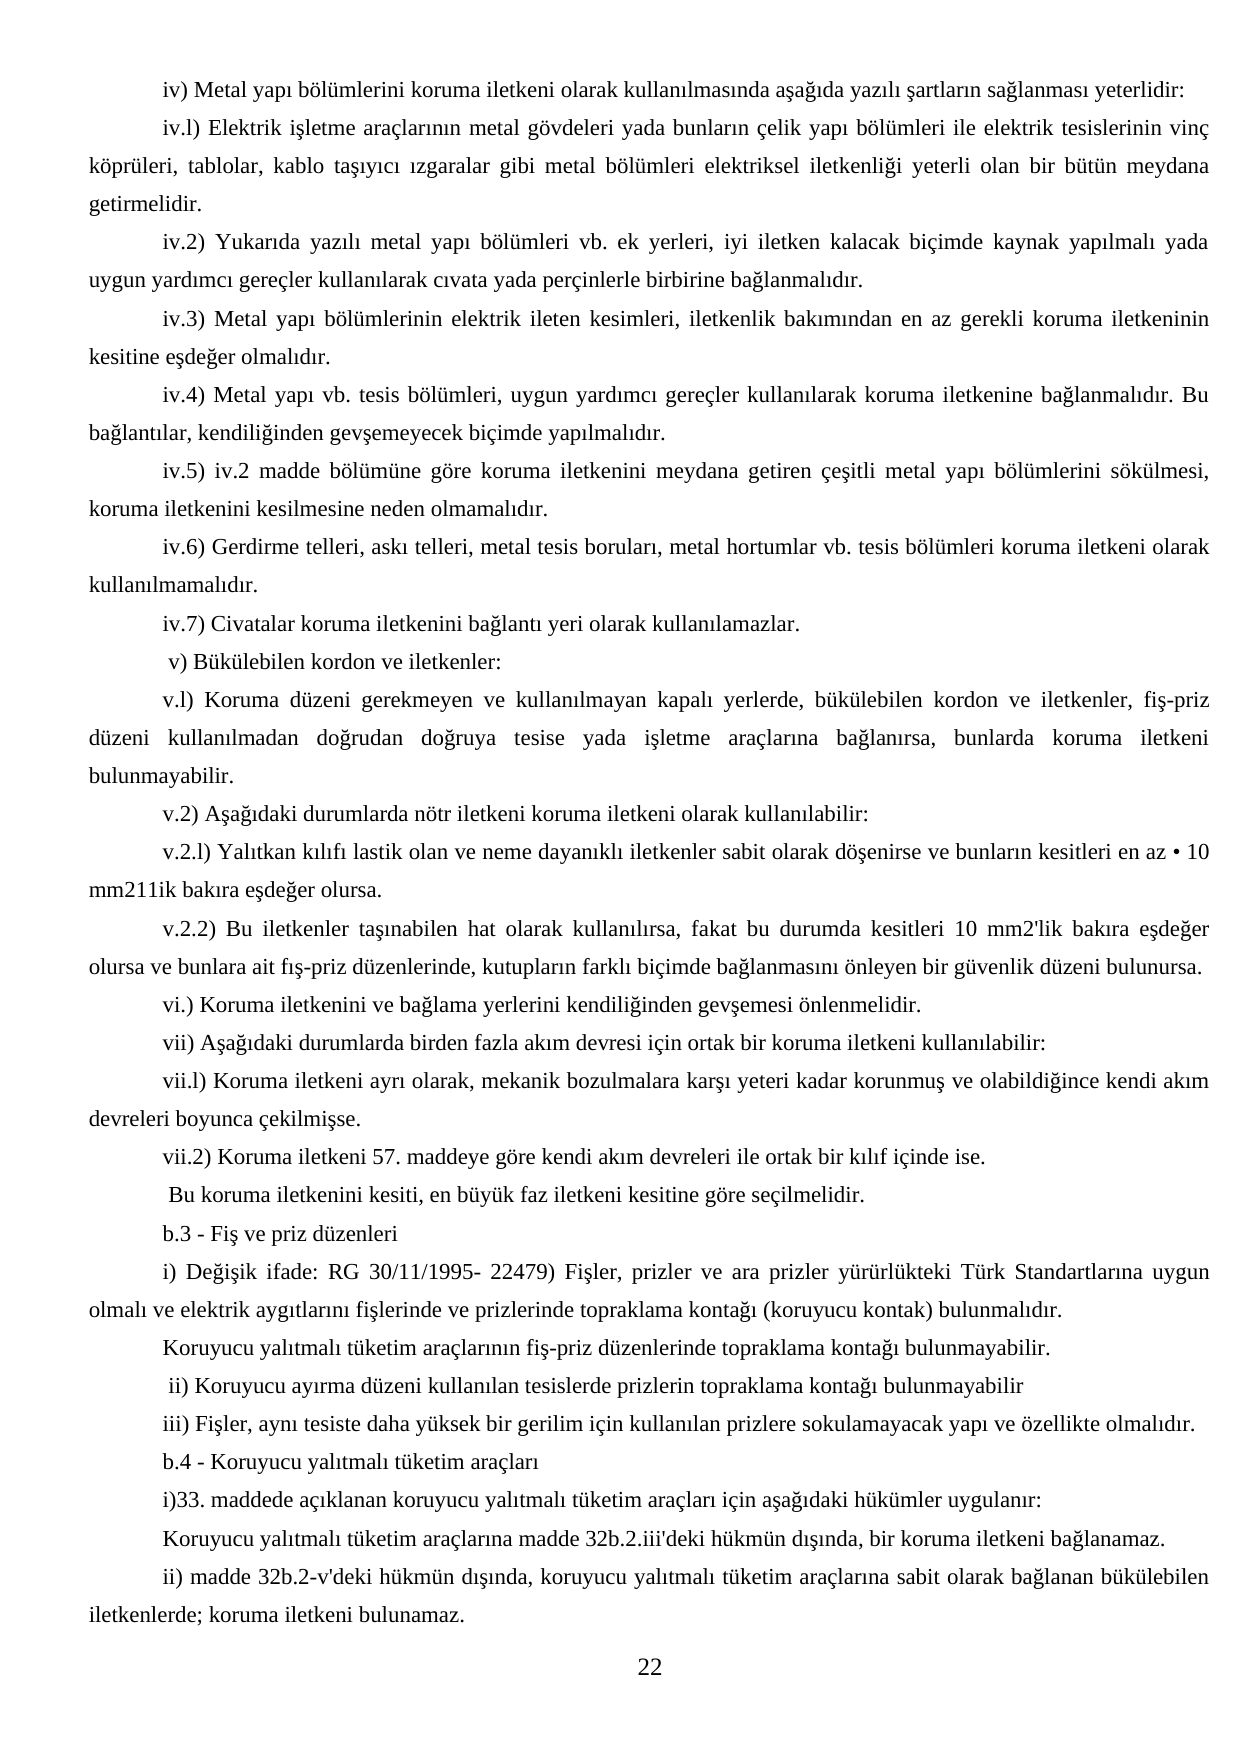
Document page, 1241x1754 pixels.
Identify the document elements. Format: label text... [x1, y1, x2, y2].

text i) Değişik ifade: RG 30/11/1995- 22479) Fişler, prizler ve ara prizler yürürlükteki Türk Standartlarına uygun olmalı ve elektrik aygıtlarını fişlerinde ve prizlerinde topraklama kontağı (koruyucu kontak) bulunmalıdır. [88, 1259, 1211, 1322]
text Bu koruma iletkenini kesiti, en büyük faz iletkeni kesitine göre seçilmelidir. [88, 1182, 1211, 1208]
text vii) Aşağıdaki durumlarda birden fazla akım devresi için ortak bir koruma iletkeni kullanılabilir: [88, 1030, 1211, 1055]
text v.2.l) Yalıtkan kılıfı lastik olan ve neme dayanıklı iletkenler sabit olarak döşenirse ve bunların kesitleri en az • 10 mm211ik bakıra eşdeğer olursa. [88, 839, 1211, 903]
text iii) Fişler, aynı tesiste daha yüksek bir gerilim için kullanılan prizlere sokulamayacak yapı ve özellikte olmalıdır. [88, 1411, 1211, 1437]
text iv.5) iv.2 madde bölümüne göre koruma iletkenini meydana getiren çeşitli metal yapı bölümlerini sökülmesi, koruma iletkenini kesilmesine neden olmamalıdır. [88, 458, 1211, 522]
text Koruyucu yalıtmalı tüketim araçlarına madde 32b.2.iii'deki hükmün dışında, bir koruma iletkeni bağlanamaz. [88, 1526, 1211, 1551]
text vii.2) Koruma iletkeni 57. maddeye göre kendi akım devreleri ile ortak bir kılıf içinde ise. [88, 1144, 1211, 1170]
text v.2) Aşağıdaki durumlarda nötr iletkeni koruma iletkeni olarak kullanılabilir: [88, 801, 1211, 827]
text iv.4) Metal yapı vb. tesis bölümleri, uygun yardımcı gereçler kullanılarak koruma iletkenine bağlanmalıdır. Bu bağlantılar, kendiliğinden gevşemeyecek biçimde yapılmalıdır. [88, 382, 1211, 445]
text ii) Koruyucu ayırma düzeni kullanılan tesislerde prizlerin topraklama kontağı bulunmayabilir [88, 1373, 1211, 1398]
text i)33. maddede açıklanan koruyucu yalıtmalı tüketim araçları için aşağıdaki hükümler uygulanır: [88, 1487, 1211, 1513]
text iv.l) Elektrik işletme araçlarının metal gövdeleri yada bunların çelik yapı bölümleri ile elektrik tesislerinin vinç köprüleri, tablolar, kablo taşıyıcı ızgaralar gibi metal bölümleri elektriksel iletkenliği yeterli olan bir bütün meydana getirmelidir. [88, 115, 1211, 217]
text iv) Metal yapı bölümlerini koruma iletkeni olarak kullanılmasında aşağıda yazılı şartların sağlanması yeterlidir: [88, 77, 1211, 102]
text iv.7) Civatalar koruma iletkenini bağlantı yeri olarak kullanılamazlar. [88, 611, 1211, 636]
text v) Bükülebilen kordon ve iletkenler: [88, 649, 1211, 674]
text b.3 - Fiş ve priz düzenleri [88, 1221, 1211, 1246]
text b.4 - Koruyucu yalıtmalı tüketim araçları [88, 1449, 1211, 1475]
text iv.6) Gerdirme telleri, askı telleri, metal tesis boruları, metal hortumlar vb. tesis bölümleri koruma iletkeni olarak kullanılmamalıdır. [88, 534, 1211, 598]
text ii) madde 32b.2-v'deki hükmün dışında, koruyucu yalıtmalı tüketim araçlarına sabit olarak bağlanan bükülebilen iletkenlerde; koruma iletkeni bulunamaz. [88, 1564, 1211, 1627]
text vi.) Koruma iletkenini ve bağlama yerlerini kendiliğinden gevşemesi önlenmelidir. [88, 992, 1211, 1017]
text vii.l) Koruma iletkeni ayrı olarak, mekanik bozulmalara karşı yeteri kadar korunmuş ve olabildiğince kendi akım devreleri boyunca çekilmişse. [88, 1068, 1211, 1132]
text v.l) Koruma düzeni gerekmeyen ve kullanılmayan kapalı yerlerde, bükülebilen kordon ve iletkenler, fiş-priz düzeni kullanılmadan doğrudan doğruya tesise yada işletme araçlarına bağlanırsa, bunlarda koruma iletkeni bulunmayabilir. [88, 687, 1211, 788]
text iv.2) Yukarıda yazılı metal yapı bölümleri vb. ek yerleri, iyi iletken kalacak biçimde kaynak yapılmalı yada uygun yardımcı gereçler kullanılarak cıvata yada perçinlerle birbirine bağlanmalıdır. [88, 229, 1211, 293]
text iv.3) Metal yapı bölümlerinin elektrik ileten kesimleri, iletkenlik bakımından en az gerekli koruma iletkeninin kesitine eşdeğer olmalıdır. [88, 306, 1211, 369]
text Koruyucu yalıtmalı tüketim araçlarının fiş-priz düzenlerinde topraklama kontağı bulunmayabilir. [88, 1335, 1211, 1360]
text v.2.2) Bu iletkenler taşınabilen hat olarak kullanılırsa, fakat bu durumda kesitleri 10 mm2'lik bakıra eşdeğer olursa ve bunlara ait fış-priz düzenlerinde, kutupların farklı biçimde bağlanmasını önleyen bir güvenlik düzeni bulunursa. [88, 916, 1211, 979]
